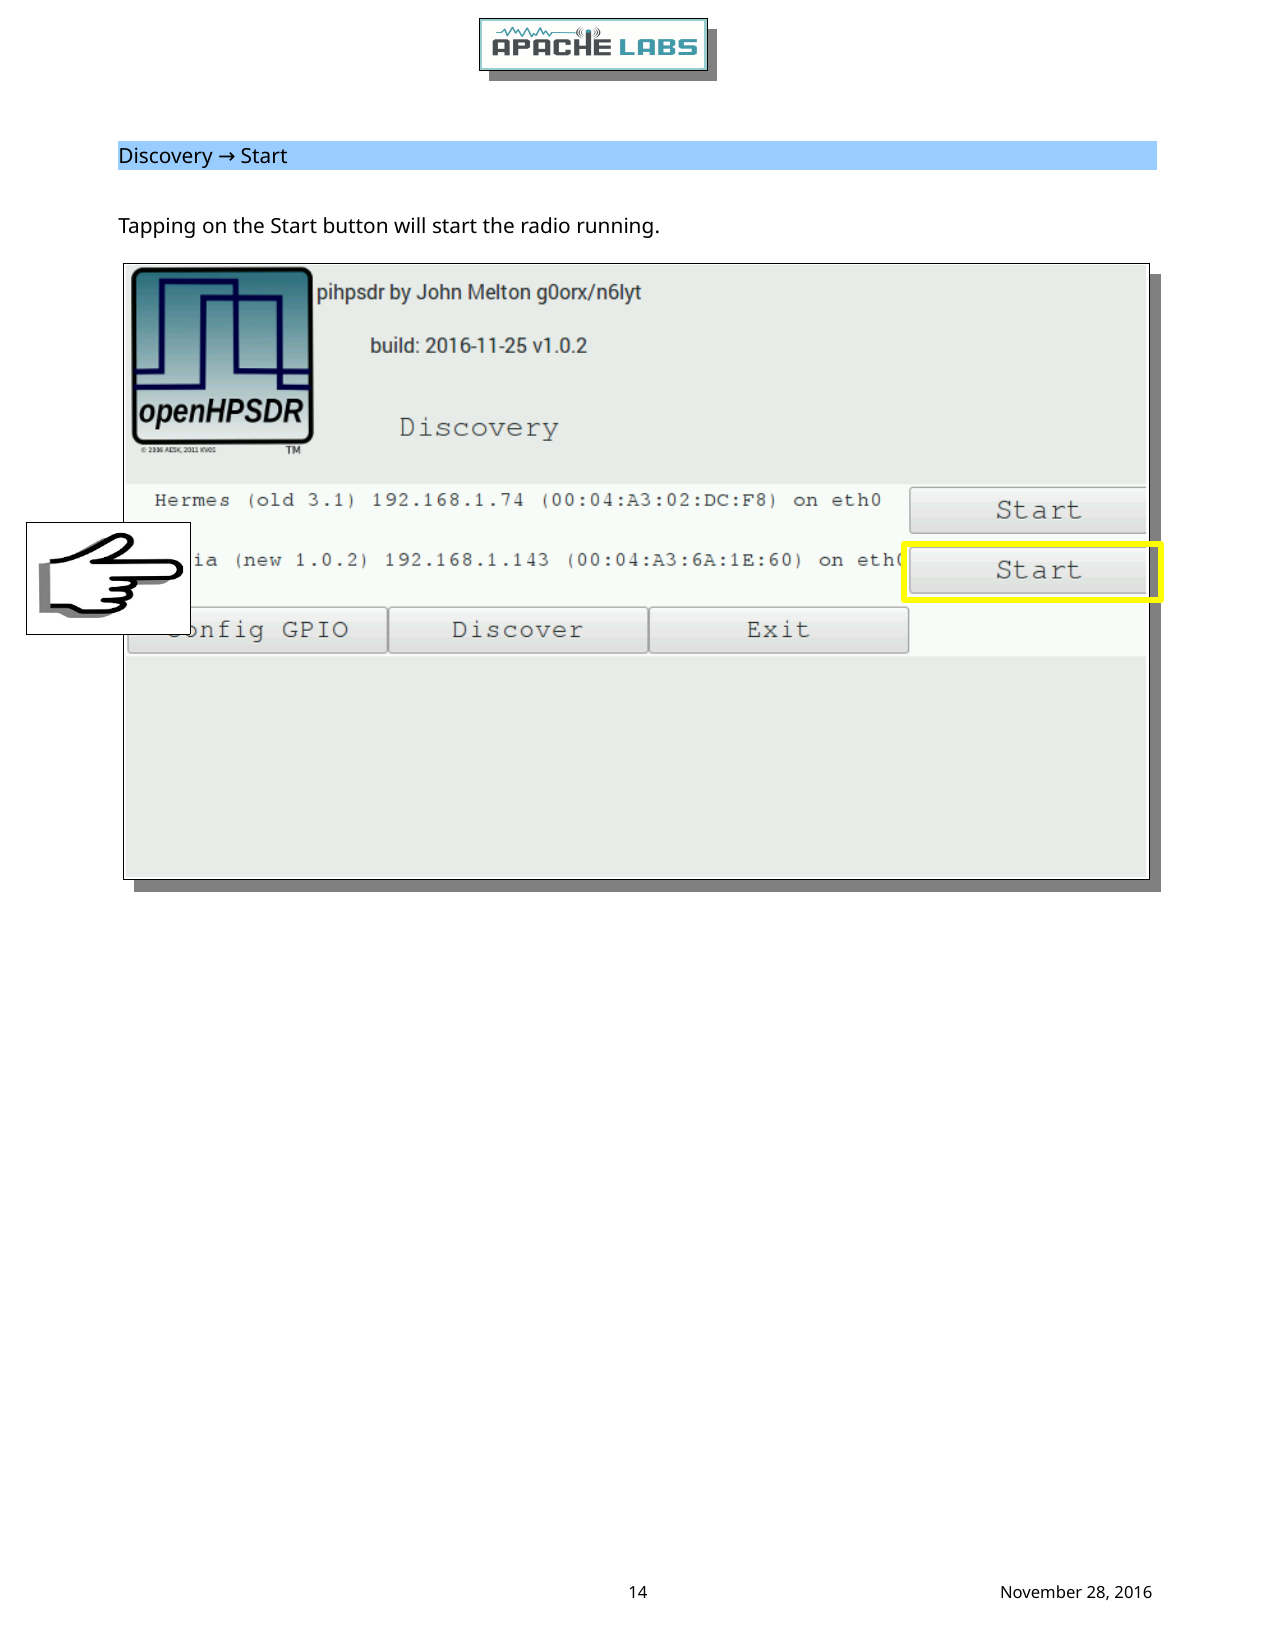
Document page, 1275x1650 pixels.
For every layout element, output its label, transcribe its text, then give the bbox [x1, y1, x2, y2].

picture [125, 265, 1147, 877]
picture [482, 21, 704, 68]
subtitle Discovery → Start [118, 141, 1157, 170]
text Tapping on the Start button will start the radio running. [118, 211, 1157, 239]
picture [28, 525, 188, 631]
picture [907, 547, 1147, 597]
